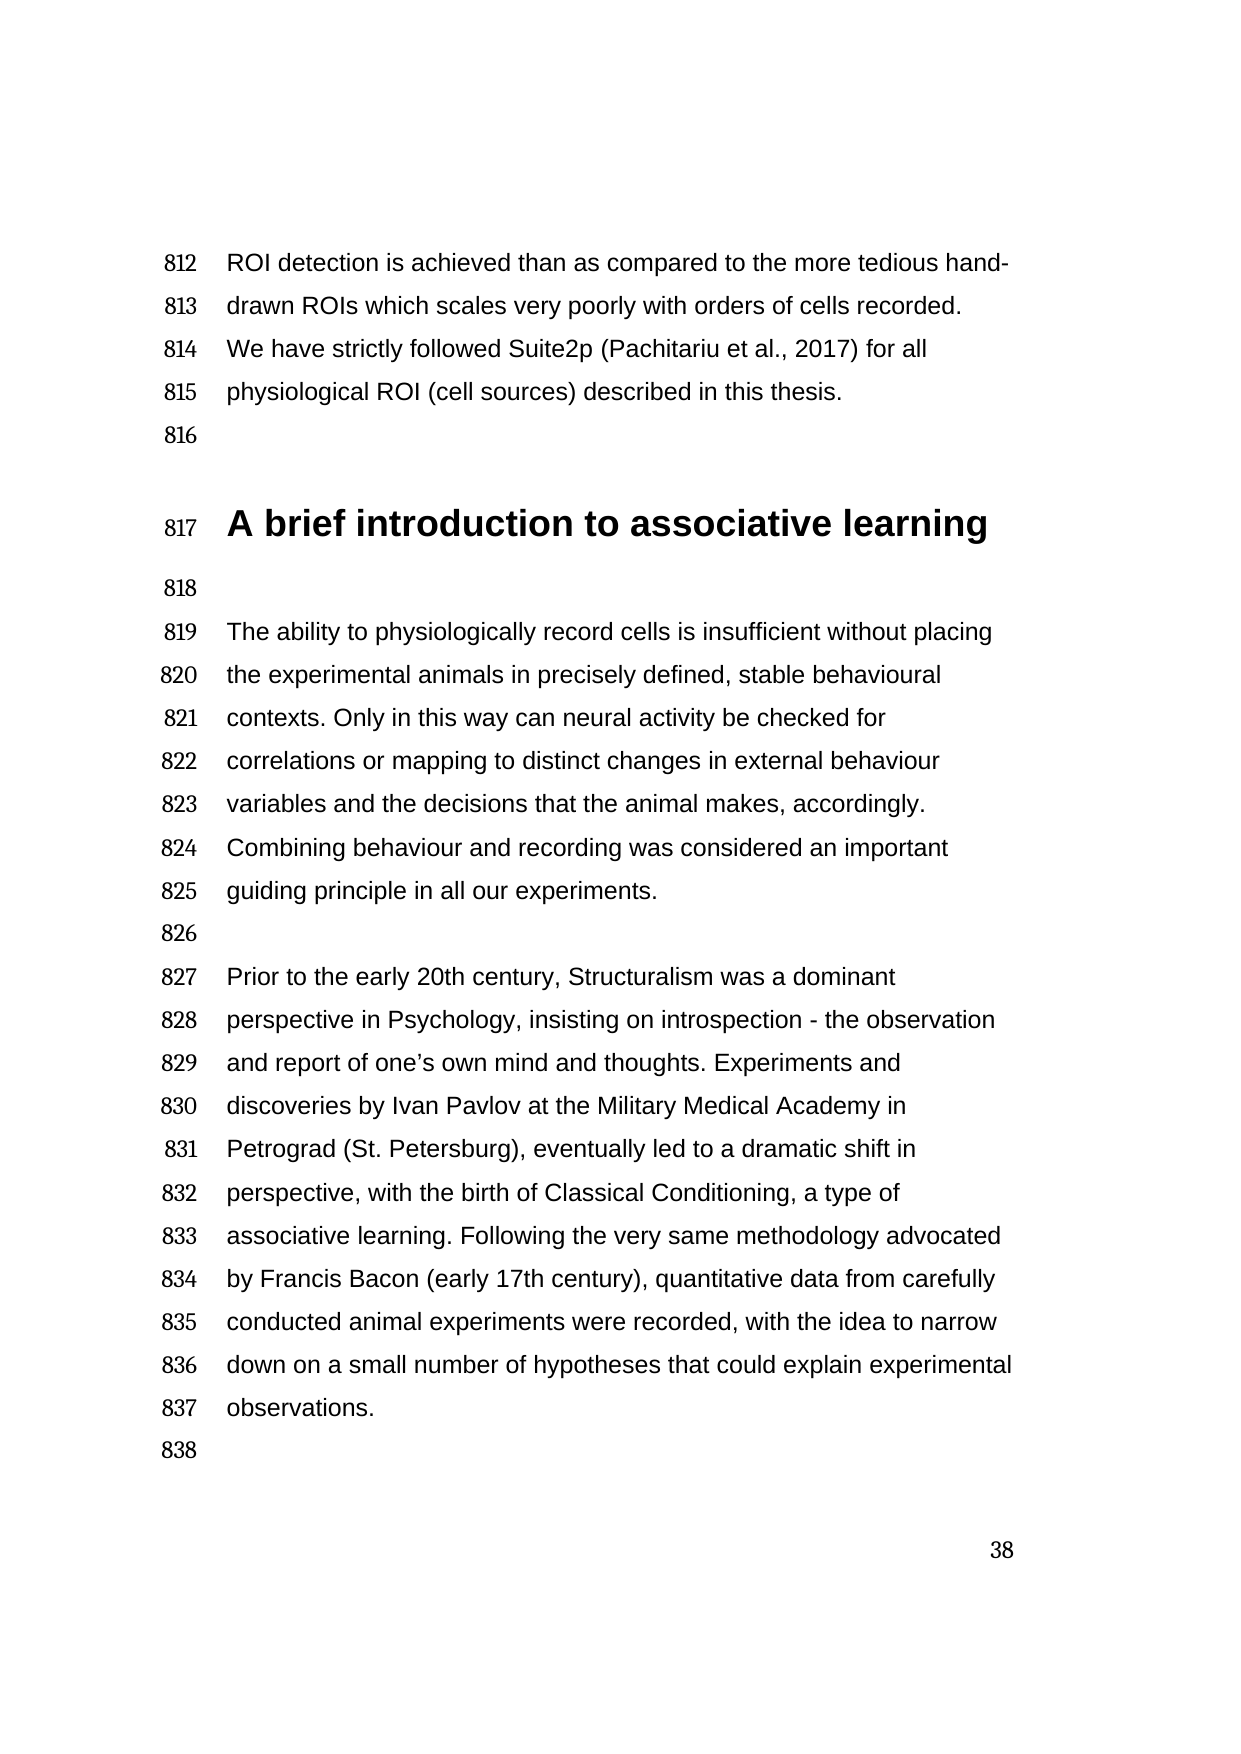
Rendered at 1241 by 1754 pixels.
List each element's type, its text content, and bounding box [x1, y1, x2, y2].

text ROI detection is achieved than as compared to the more tedious hand-drawn ROIs which scales very poorly with orders of cells recorded. [226, 248, 1014, 319]
subtitle A brief introduction to associative learning [226, 501, 1014, 544]
text The ability to physiologically record cells is insufficient without placing the experimental animals in precisely defined, stable behavioural contexts. Only in this way can neural activity be checked for correlations or mapping to distinct changes in external behaviour variables and the decisions that the animal makes, accordingly. Combining behaviour and recording was considered an important guiding principle in all our experiments. [226, 617, 1014, 904]
text Prior to the early 20th century, Structuralism was a dominant perspective in Psychology, insisting on introspection - the observation and report of one’s own mind and thoughts. Experiments and discoveries by Ivan Pavlov at the Military Medical Academy in Petrograd (St. Petersburg), eventually led to a dramatic shift in perspective, with the birth of Classical Conditioning, a type of associative learning. Following the very same methodology advocated by Francis Bacon (early 17th century), quantitative data from carefully conducted animal experiments were recorded, with the idea to narrow down on a small number of hypotheses that could explain experimental observations. [226, 962, 1014, 1422]
text We have strictly followed Suite2p (Pachitariu et al., 2017)⁠ for all physiological ROI (cell sources) described in this thesis. [226, 334, 1014, 406]
